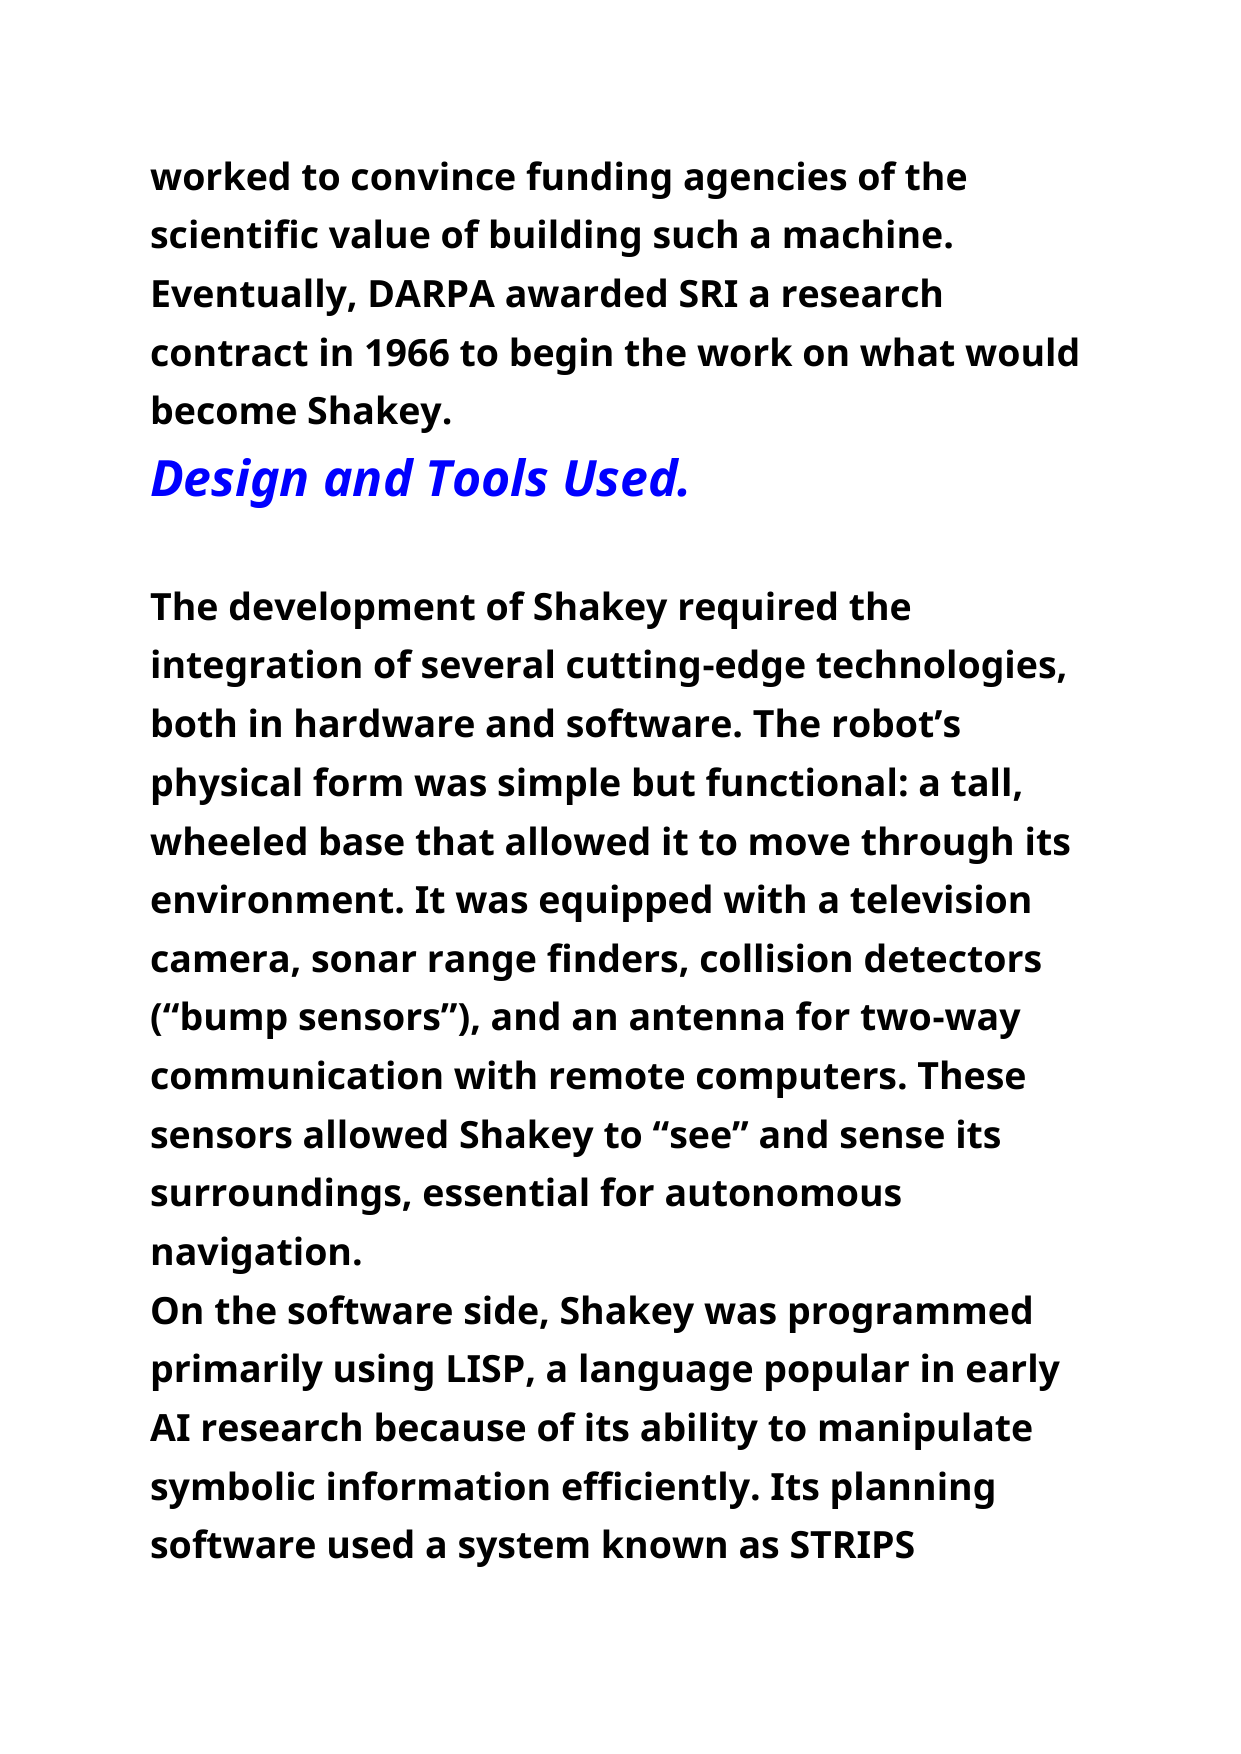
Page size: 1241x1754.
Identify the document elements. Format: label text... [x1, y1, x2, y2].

text Design and Tools Used. [150, 443, 1090, 511]
text On the software side, Shakey was programmed primarily using LISP, a language popular in early AI research because of its ability to manipulate symbolic information efficiently. Its planning software used a system known as STRIPS [150, 1284, 1090, 1569]
text worked to convince funding agencies of the scientific value of building such a machine. Eventually, DARPA awarded SRI a research contract in 1966 to begin the work on what would become Shakey. [150, 150, 1090, 436]
text The development of Shakey required the integration of several cutting‑edge technologies, both in hardware and software. The robot’s physical form was simple but functional: a tall, wheeled base that allowed it to move through its environment. It was equipped with a television camera, sonar range finders, collision detectors (“bump sensors”), and an antenna for two‑way communication with remote computers. These sensors allowed Shakey to “see” and sense its surroundings, essential for autonomous navigation. [150, 580, 1090, 1276]
